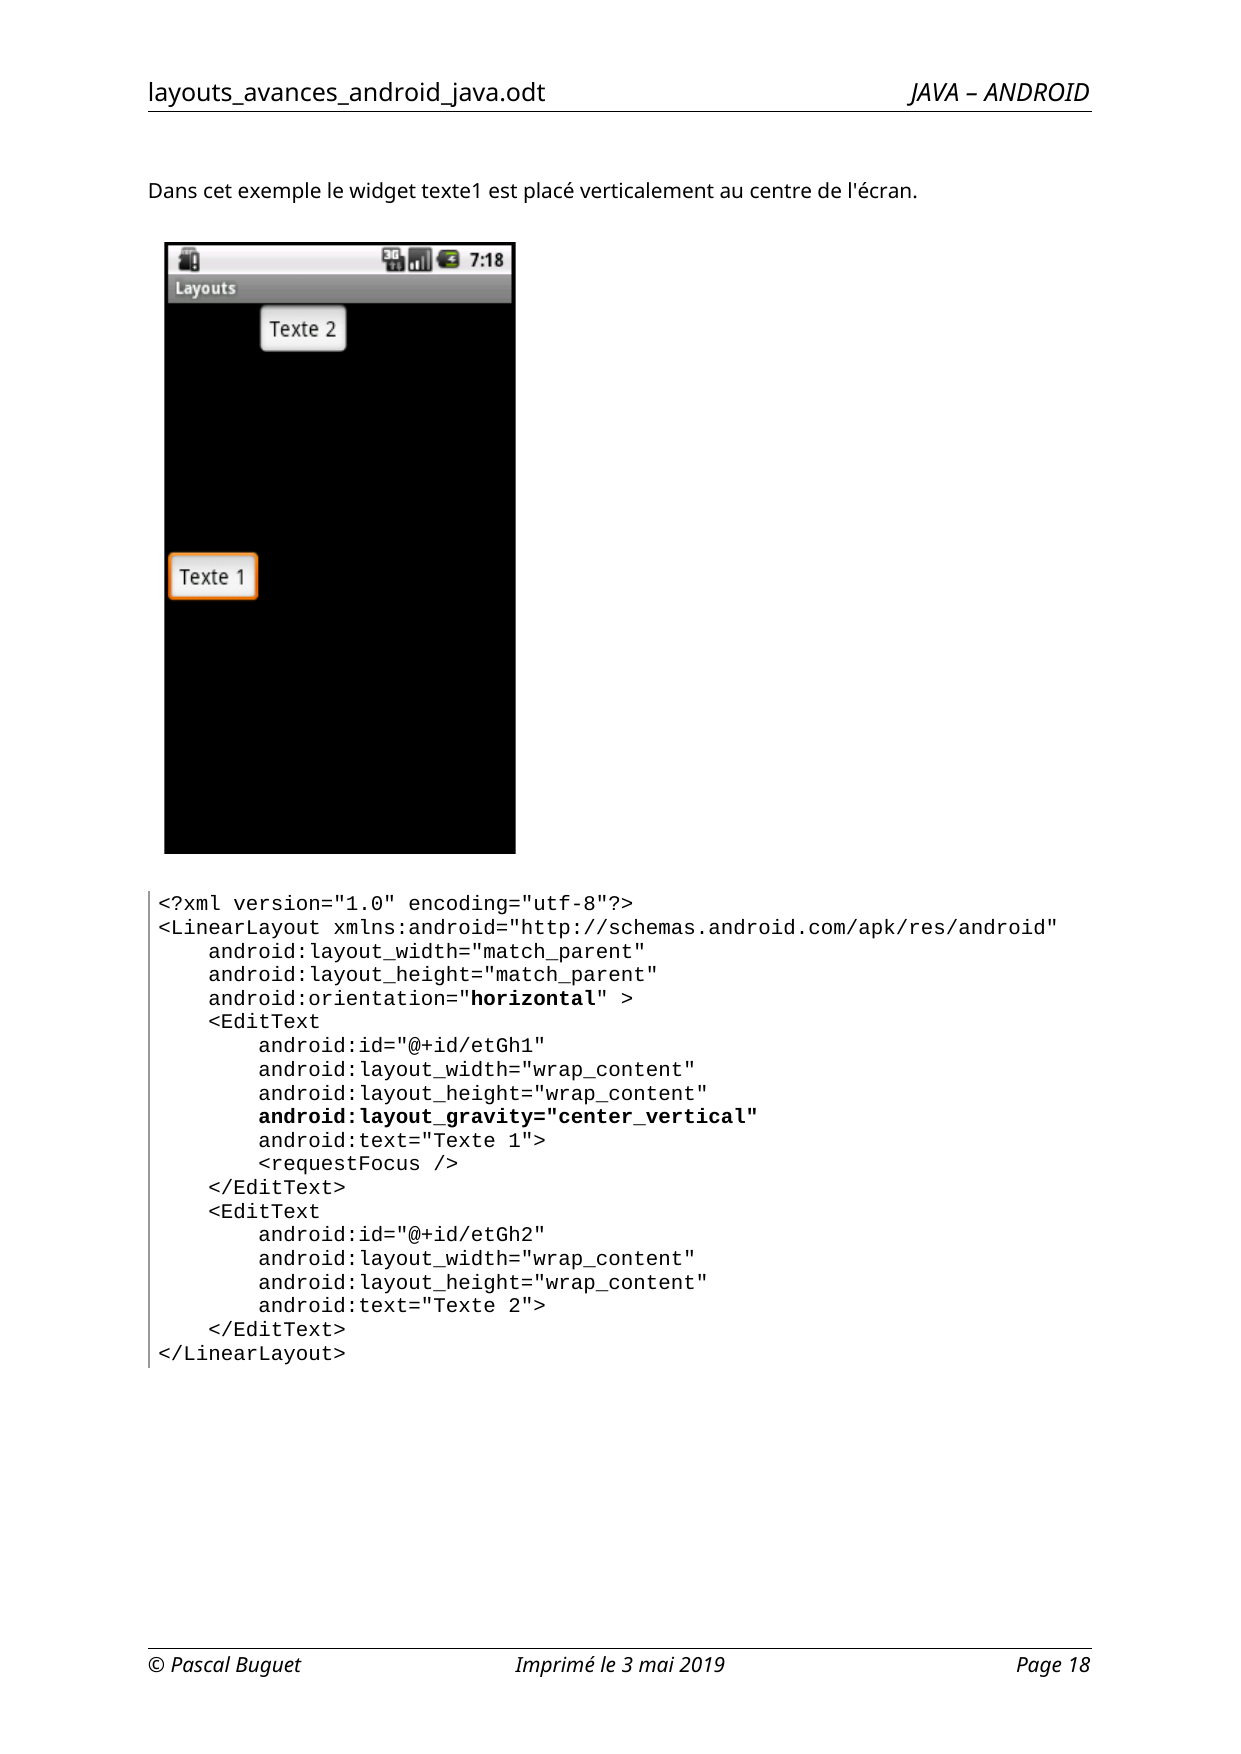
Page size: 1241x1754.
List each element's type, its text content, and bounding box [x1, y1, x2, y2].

text android:layout_height="wrap_content" [150, 1272, 1092, 1295]
text <EditText [150, 1201, 1092, 1224]
text Dans cet exemple le widget texte1 est placé verticalement au centre de l'écran. [148, 176, 1092, 204]
text android:layout_height="match_parent" [150, 964, 1092, 988]
text android:layout_width="wrap_content" [150, 1059, 1092, 1082]
text <EditText [150, 1012, 1092, 1035]
text </LinearLayout> [150, 1343, 1092, 1368]
text android:id="@+id/etGh2" [150, 1224, 1092, 1248]
text android:layout_width="match_parent" [150, 941, 1092, 964]
text </EditText> [150, 1177, 1092, 1201]
text </EditText> [150, 1319, 1092, 1343]
text android:orientation="horizontal" > [150, 988, 1092, 1012]
text <?xml version="1.0" encoding="utf-8"?> [150, 891, 1092, 917]
text android:text="Texte 1"> [150, 1130, 1092, 1153]
text android:layout_gravity="center_vertical" [150, 1106, 1092, 1130]
text <requestFocus /> [150, 1153, 1092, 1177]
text android:layout_height="wrap_content" [150, 1082, 1092, 1106]
text android:layout_width="wrap_content" [150, 1248, 1092, 1272]
text android:id="@+id/etGh1" [150, 1035, 1092, 1059]
text android:text="Texte 2"> [150, 1295, 1092, 1319]
text <LinearLayout xmlns:android="http://schemas.android.com/apk/res/android" [150, 917, 1092, 941]
